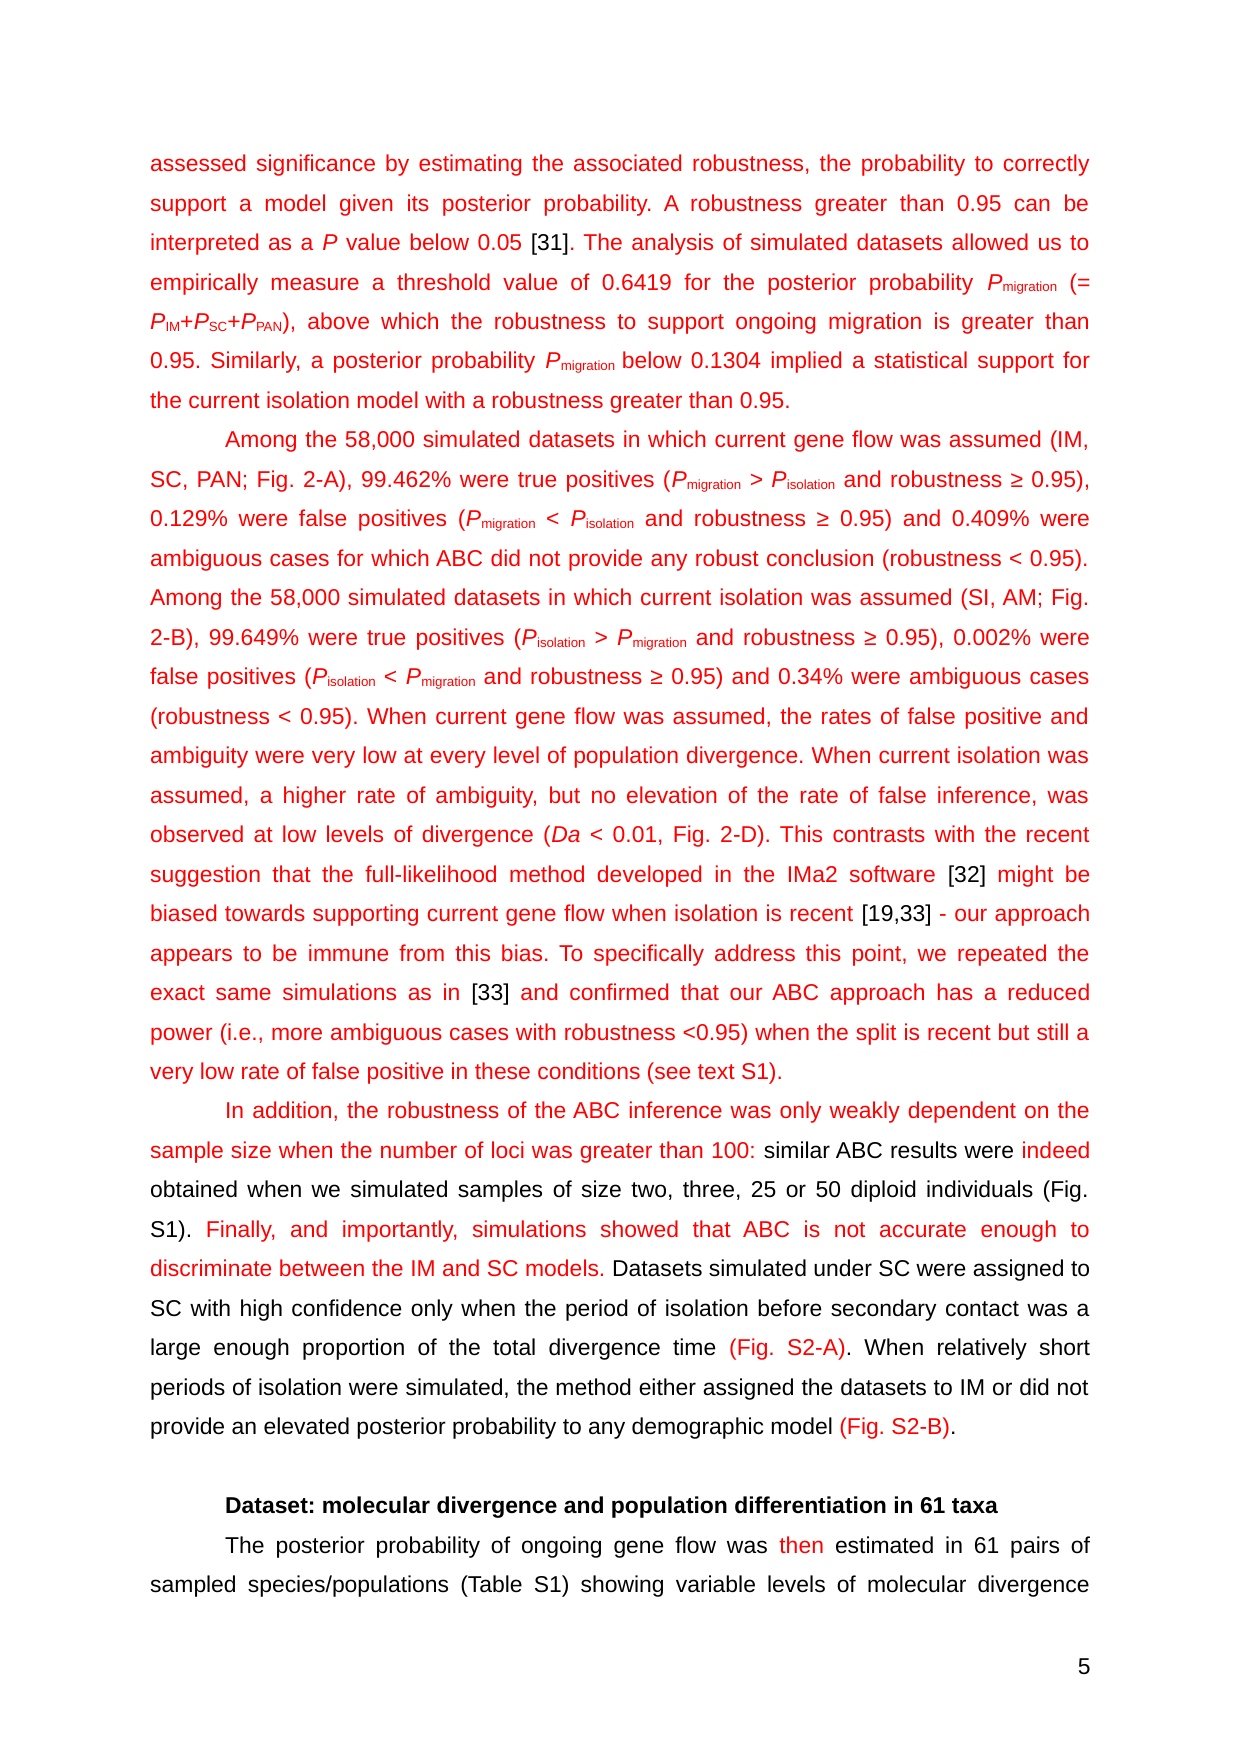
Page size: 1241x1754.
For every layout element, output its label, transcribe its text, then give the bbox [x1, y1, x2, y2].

text assessed significance by estimating the associated robustness, the probability to correctly support a model given its posterior probability. A robustness greater than 0.95 can be interpreted as a P value below 0.05 [31]. The analysis of simulated datasets allowed us to empirically measure a threshold value of 0.6419 for the posterior probability Pmigration (= PIM+PSC+PPAN), above which the robustness to support ongoing migration is greater than 0.95. Similarly, a posterior probability Pmigration below 0.1304 implied a statistical support for the current isolation model with a robustness greater than 0.95. [150, 150, 1090, 413]
text The posterior probability of ongoing gene flow was then estimated in 61 pairs of sampled species/populations (Table S1) showing variable levels of molecular divergence [150, 1532, 1090, 1598]
text Dataset: molecular divergence and population differentiation in 61 taxa [150, 1492, 1090, 1519]
text In addition, the robustness of the ABC inference was only weakly dependent on the sample size when the number of loci was greater than 100: similar ABC results were indeed obtained when we simulated samples of size two, three, 25 or 50 diploid individuals (Fig. S1). Finally, and importantly, simulations showed that ABC is not accurate enough to discriminate between the IM and SC models. Datasets simulated under SC were assigned to SC with high confidence only when the period of isolation before secondary contact was a large enough proportion of the total divergence time (Fig. S2-A). When relatively short periods of isolation were simulated, the method either assigned the datasets to IM or did not provide an elevated posterior probability to any demographic model (Fig. S2-B). [150, 1097, 1090, 1440]
text Among the 58,000 simulated datasets in which current gene flow was assumed (IM, SC, PAN; Fig. 2-A), 99.462% were true positives (Pmigration > Pisolation and robustness ≥ 0.95), 0.129% were false positives (Pmigration < Pisolation and robustness ≥ 0.95) and 0.409% were ambiguous cases for which ABC did not provide any robust conclusion (robustness < 0.95). Among the 58,000 simulated datasets in which current isolation was assumed (SI, AM; Fig. 2-B), 99.649% were true positives (Pisolation > Pmigration and robustness ≥ 0.95), 0.002% were false positives (Pisolation < Pmigration and robustness ≥ 0.95) and 0.34% were ambiguous cases (robustness < 0.95). When current gene flow was assumed, the rates of false positive and ambiguity were very low at every level of population divergence. When current isolation was assumed, a higher rate of ambiguity, but no elevation of the rate of false inference, was observed at low levels of divergence (Da < 0.01, Fig. 2-D). This contrasts with the recent suggestion that the full-likelihood method developed in the IMa2 software [32] might be biased towards supporting current gene flow when isolation is recent [19,33] - our approach appears to be immune from this bias. To specifically address this point, we repeated the exact same simulations as in [33] and confirmed that our ABC approach has a reduced power (i.e., more ambiguous cases with robustness <0.95) when the split is recent but still a very low rate of false positive in these conditions (see text S1). [150, 426, 1090, 1084]
